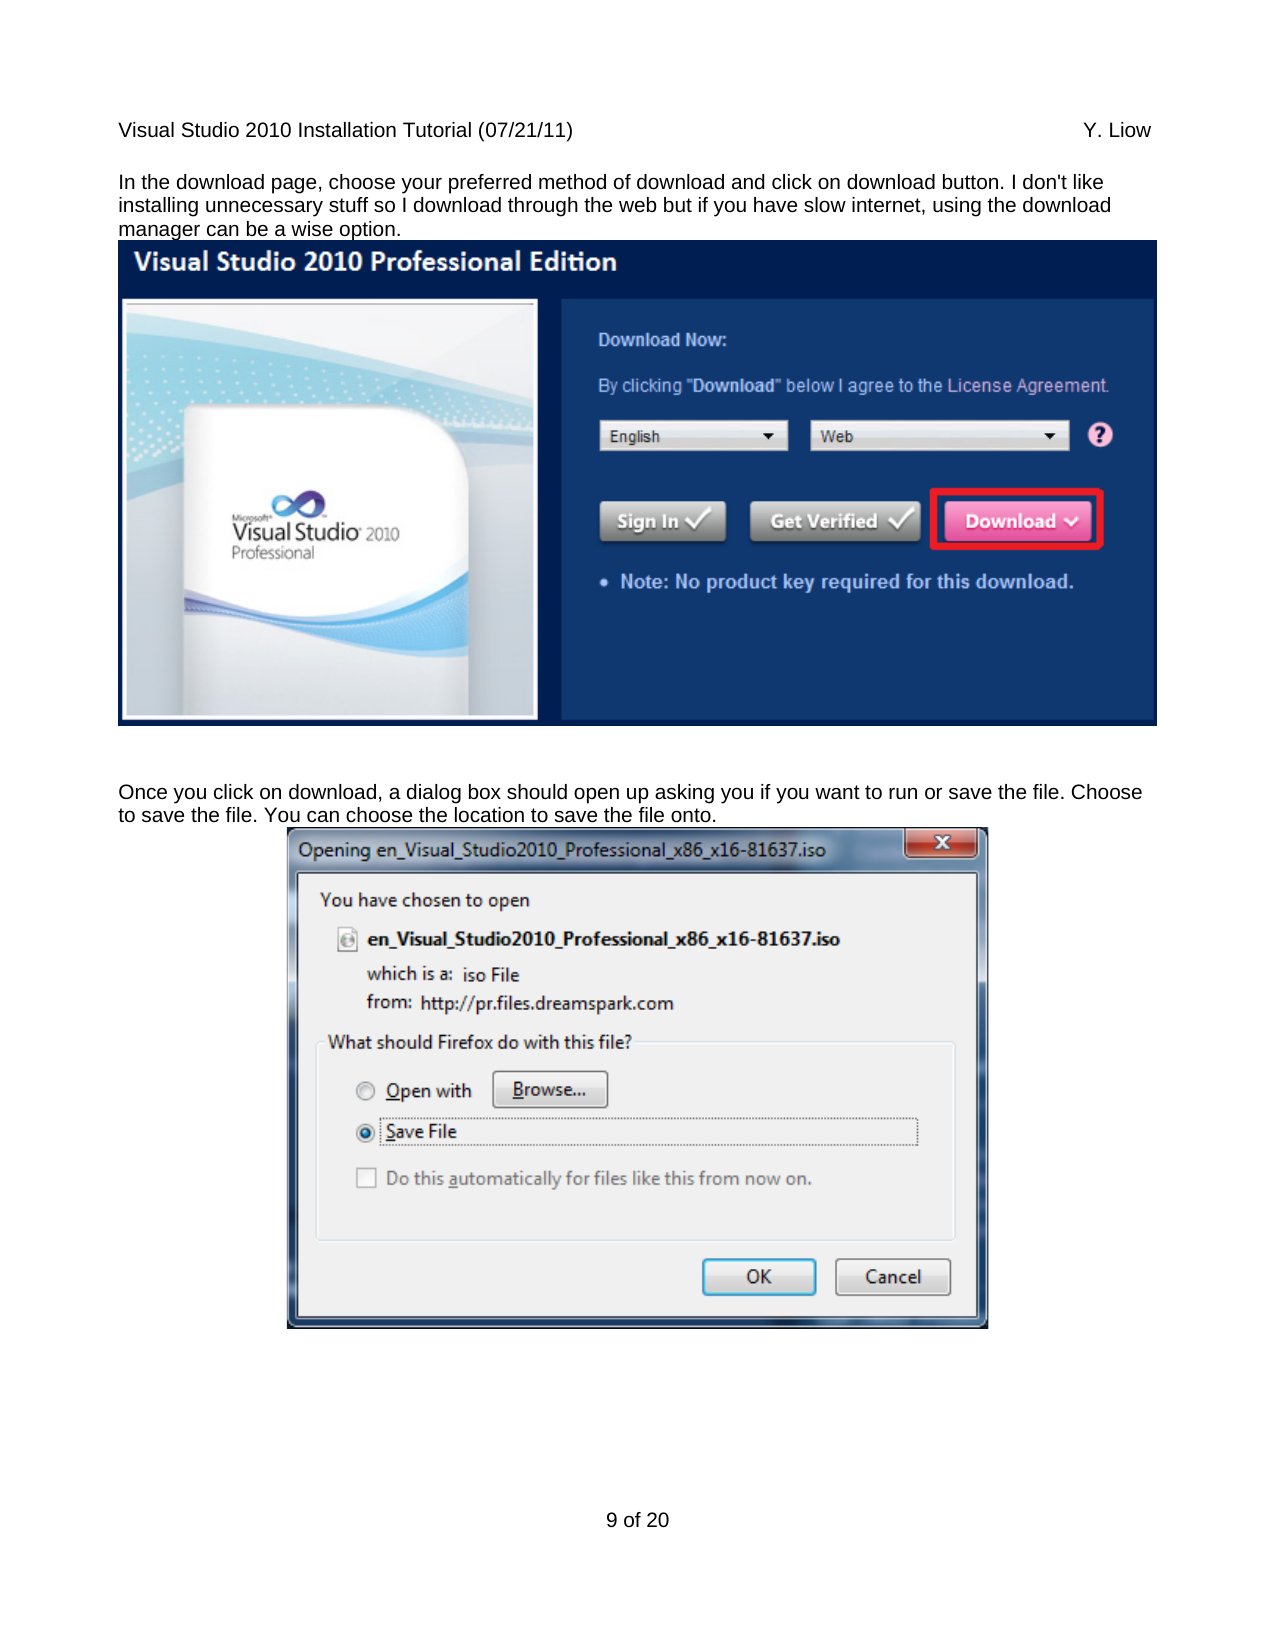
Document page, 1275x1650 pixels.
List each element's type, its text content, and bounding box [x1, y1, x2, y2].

picture [286, 827, 989, 1329]
text Once you click on download, a dialog box should open up asking you if you want to run or save the file. Choose to save the file. You can choose the location to save the file onto. [118, 781, 1157, 827]
picture [118, 240, 1157, 726]
text In the download page, choose your preferred method of download and click on download button. I don't like installing unnecessary stuff so I download through the web but if you have slow internet, using the download manager can be a wise option. [118, 171, 1157, 240]
